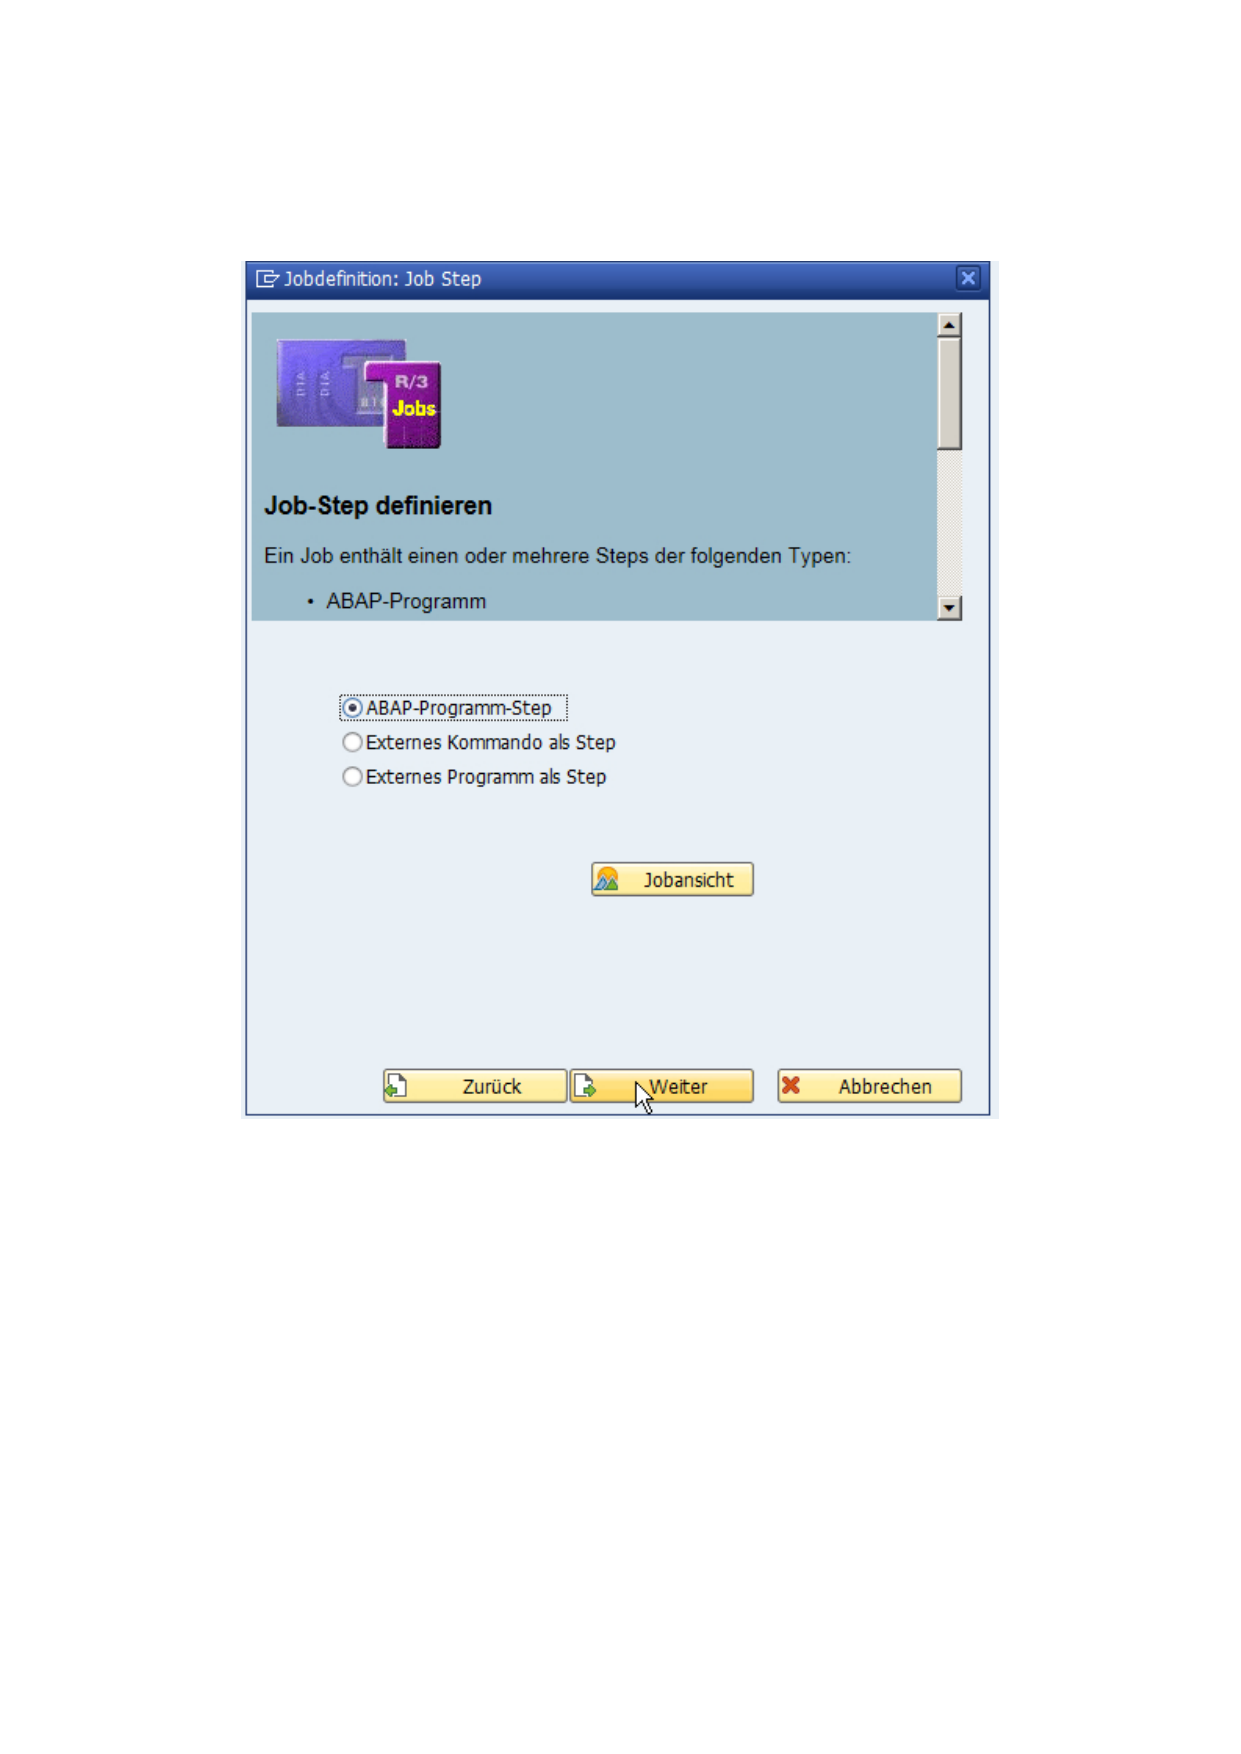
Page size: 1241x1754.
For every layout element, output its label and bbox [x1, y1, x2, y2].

picture [241, 261, 999, 1119]
